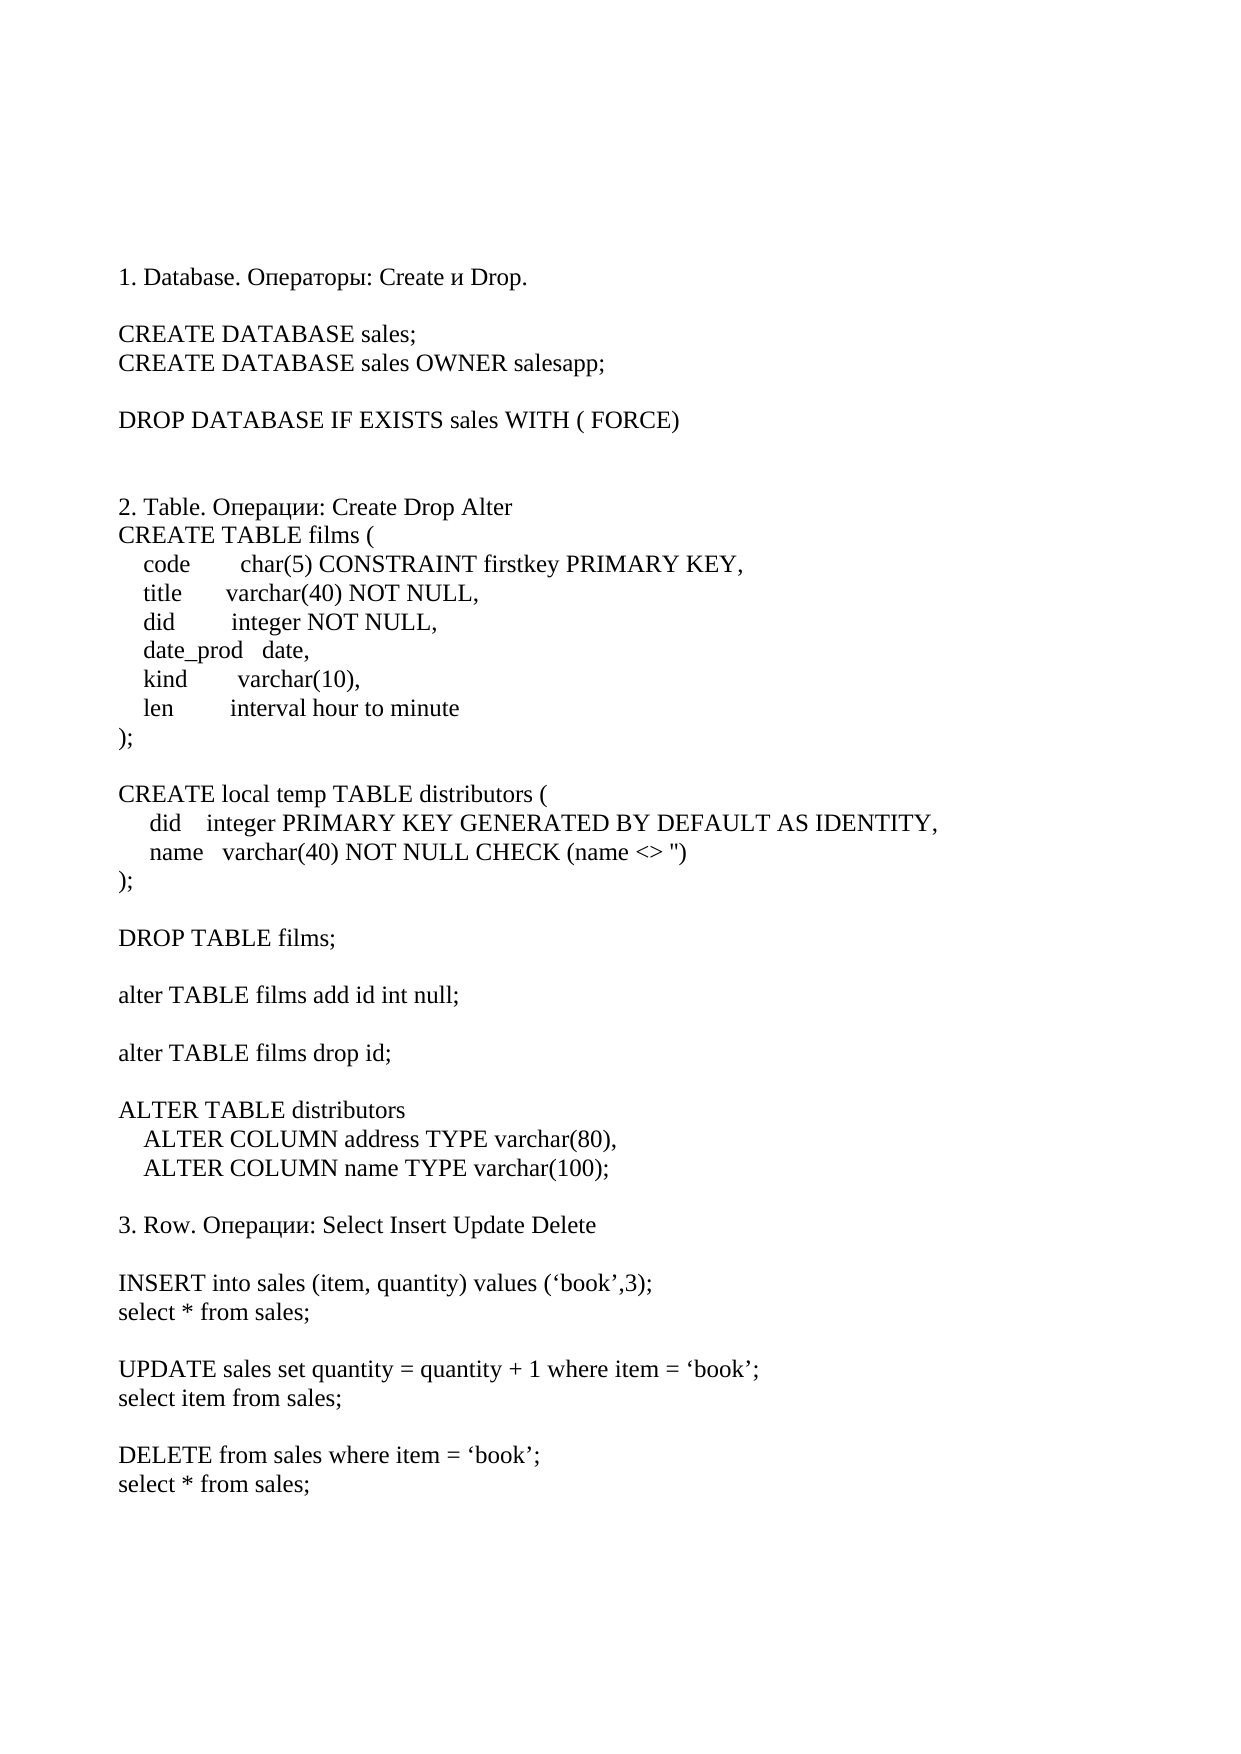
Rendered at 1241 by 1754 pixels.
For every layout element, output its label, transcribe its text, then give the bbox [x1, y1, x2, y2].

text DROP TABLE films; [118, 923, 1122, 952]
text CREATE DATABASE sales; [118, 319, 1122, 348]
text ); [118, 866, 1122, 894]
text CREATE TABLE films ( [118, 521, 1122, 549]
text ALTER COLUMN name TYPE varchar(100); [118, 1153, 1122, 1182]
text INSERT into sales (item, quantity) values (‘book’,3); [118, 1268, 1122, 1297]
text select * from sales; [118, 1469, 1122, 1498]
text DELETE from sales where item = ‘book’; [118, 1441, 1122, 1469]
text did integer NOT NULL, [118, 607, 1122, 636]
text 3. Row. Операции: Select Insert Update Delete [118, 1211, 1122, 1239]
text ); [118, 722, 1122, 751]
text date_prod date, [118, 636, 1122, 664]
text select * from sales; [118, 1297, 1122, 1326]
text ALTER TABLE distributors [118, 1096, 1122, 1124]
text kind varchar(10), [118, 664, 1122, 693]
text name varchar(40) NOT NULL CHECK (name <> '') [118, 837, 1122, 866]
text 2. Table. Операции: Create Drop Alter [118, 492, 1122, 521]
text did integer PRIMARY KEY GENERATED BY DEFAULT AS IDENTITY, [118, 808, 1122, 837]
text UPDATE sales set quantity = quantity + 1 where item = ‘book’; [118, 1354, 1122, 1383]
text title varchar(40) NOT NULL, [118, 578, 1122, 607]
text code char(5) CONSTRAINT firstkey PRIMARY KEY, [118, 549, 1122, 578]
text CREATE DATABASE sales OWNER salesapp; [118, 348, 1122, 377]
text ALTER COLUMN address TYPE varchar(80), [118, 1124, 1122, 1153]
text DROP DATABASE IF EXISTS sales WITH ( FORCE) [118, 406, 1122, 434]
text CREATE local temp TABLE distributors ( [118, 779, 1122, 808]
text select item from sales; [118, 1383, 1122, 1412]
text len interval hour to minute [118, 693, 1122, 722]
text alter TABLE films drop id; [118, 1038, 1122, 1067]
text alter TABLE films add id int null; [118, 981, 1122, 1009]
text 1. Database. Операторы: Create и Drop. [118, 262, 1122, 291]
